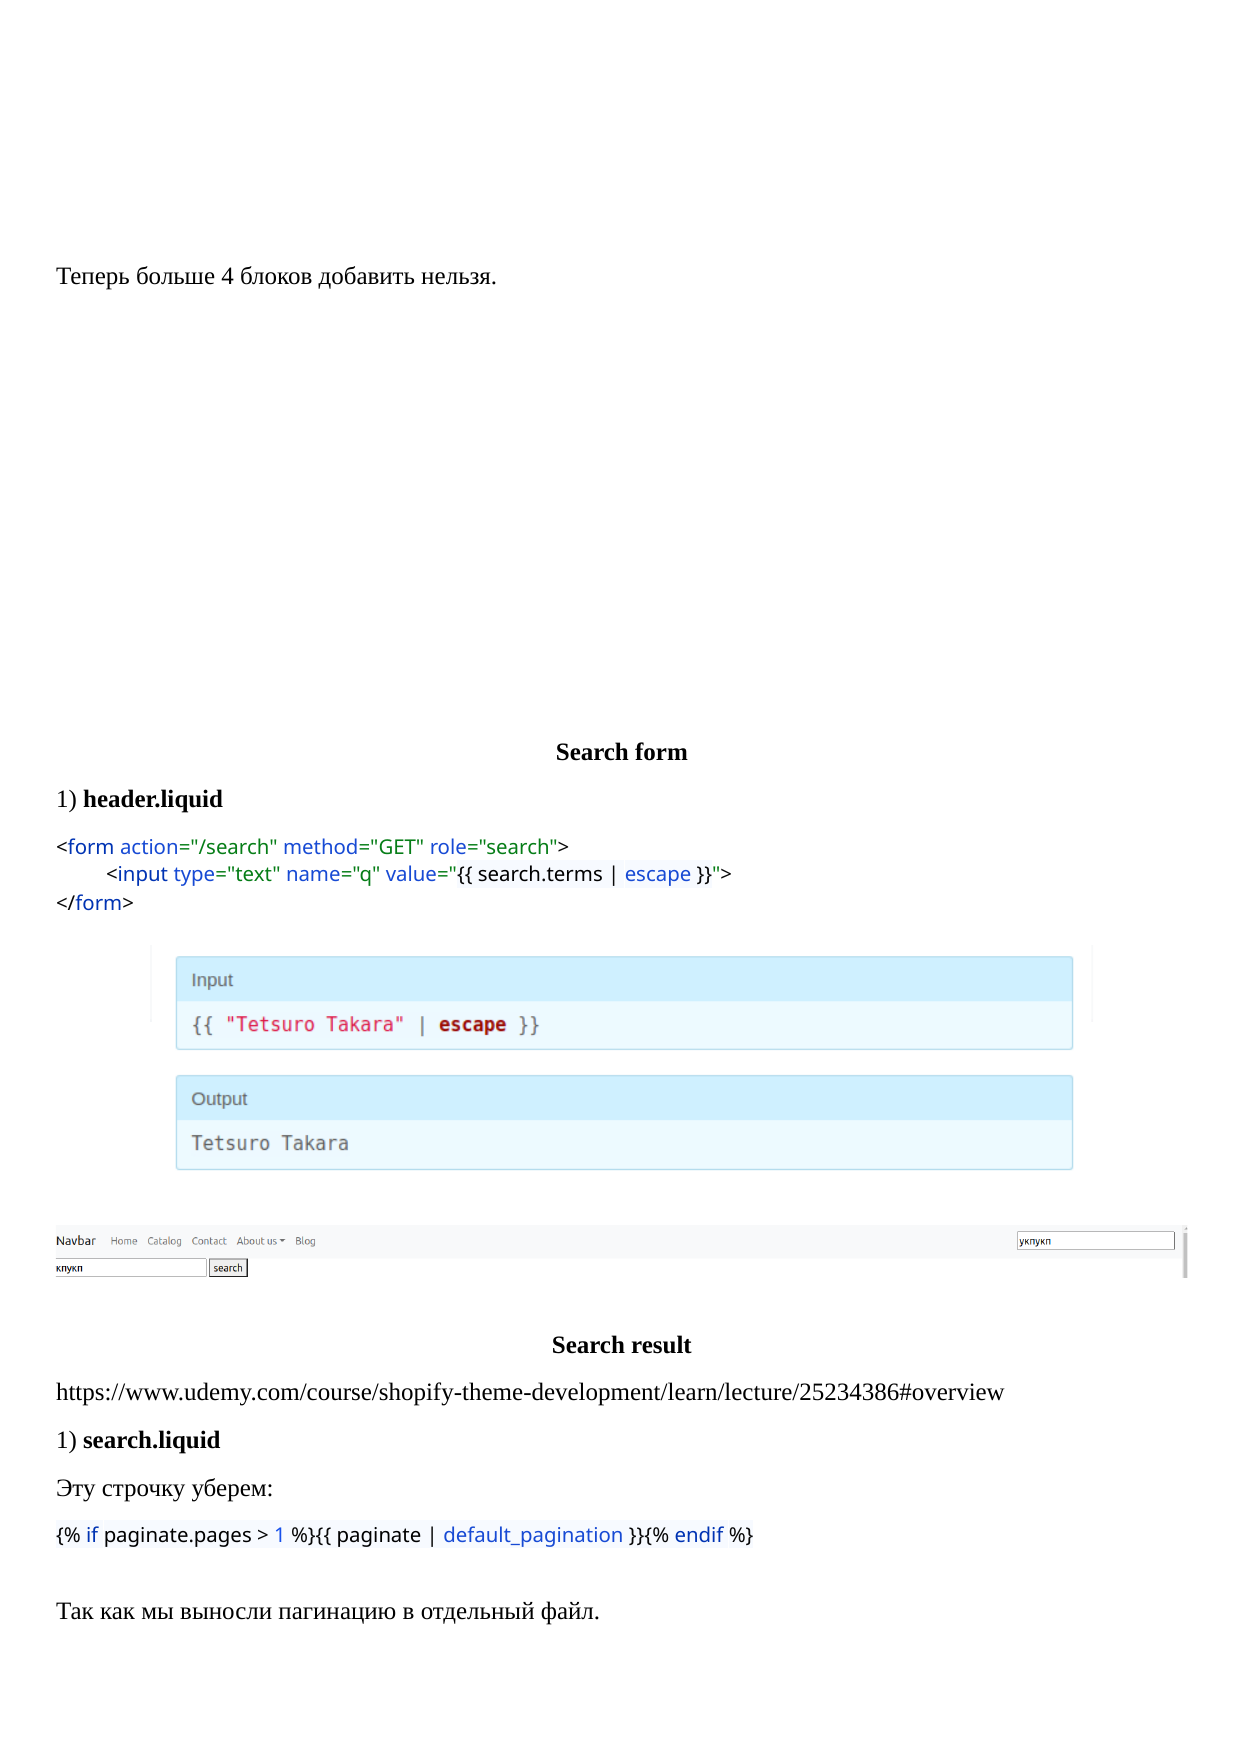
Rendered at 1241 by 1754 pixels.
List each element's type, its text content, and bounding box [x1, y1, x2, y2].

text {% if paginate.pages > 1 %}{{ paginate | default_pagination }}{% endif %} [56, 1520, 1187, 1548]
text 1) header.liquid [56, 784, 1187, 813]
text Теперь больше 4 блоков добавить нельзя. [56, 261, 1187, 290]
text </form> [56, 888, 1187, 916]
picture [150, 945, 1094, 1179]
text https://www.udemy.com/course/shopify-theme-development/learn/lecture/25234386#overview [56, 1377, 1187, 1406]
text <input type="text" name="q" value="{{ search.terms | escape }}"> [56, 860, 1187, 888]
text Так как мы выносли пагинацию в отдельный файл. [56, 1596, 1187, 1624]
text <form action="/search" method="GET" role="search"> [56, 832, 1187, 860]
text Search form [56, 737, 1187, 766]
text Эту строчку уберем: [56, 1473, 1187, 1501]
picture [55, 1225, 1188, 1278]
text Search result [56, 1330, 1187, 1359]
text 1) search.liquid [56, 1425, 1187, 1454]
